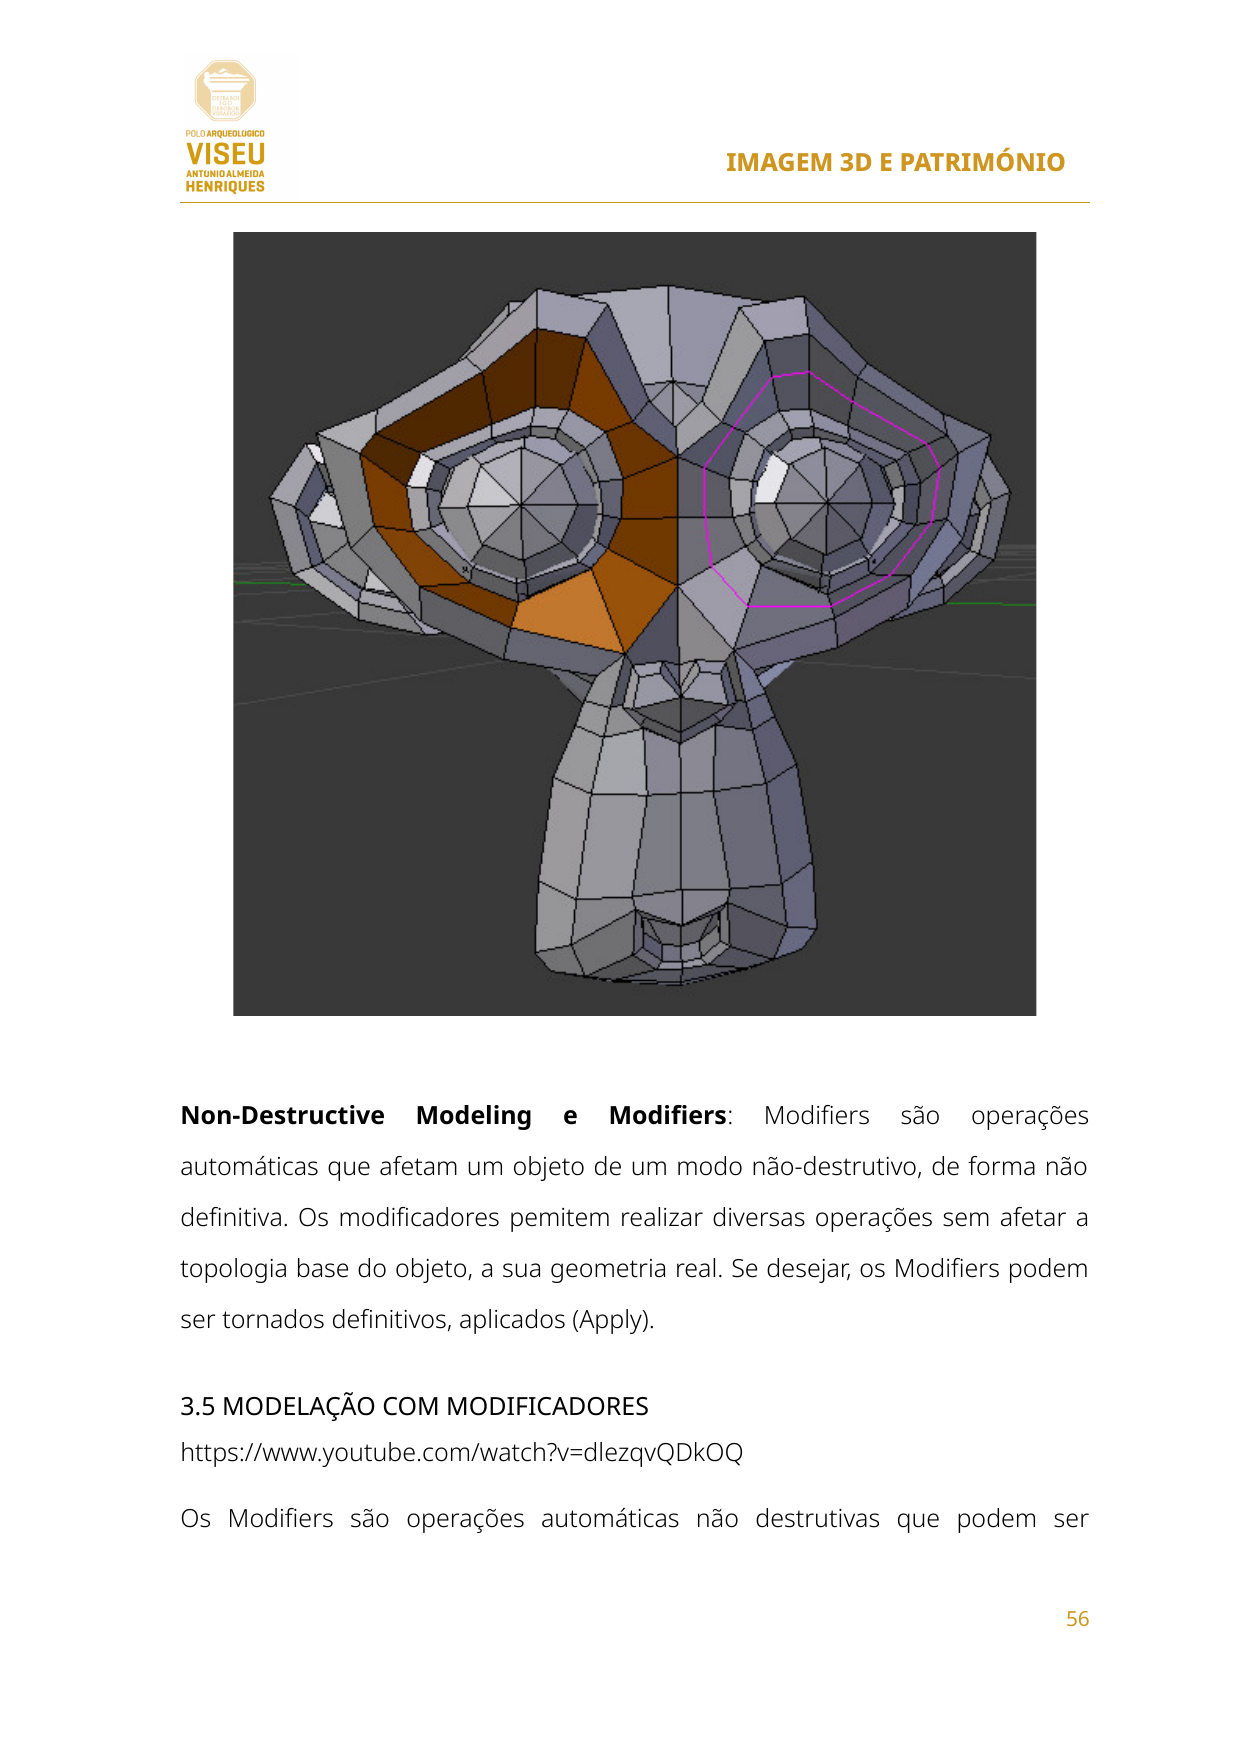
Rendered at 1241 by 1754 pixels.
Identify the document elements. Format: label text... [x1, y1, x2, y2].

picture [233, 232, 1037, 1016]
picture [183, 52, 299, 201]
text Non-Destructive Modeling e Modifiers: Modifiers são operações automáticas que afetam um objeto de um modo não-destrutivo, de forma não definitiva. Os modificadores pemitem realizar diversas operações sem afetar a topologia base do objeto, a sua geometria real. Se desejar, os Modifiers podem ser tornados definitivos, aplicados (Apply). [180, 1098, 1090, 1336]
text https://www.youtube.com/watch?v=dlezqvQDkOQ [180, 1435, 1090, 1469]
text Os Modifiers são operações automáticas não destrutivas que podem ser [180, 1501, 1090, 1535]
subtitle 3.5 Modelação com modificadores [180, 1388, 1090, 1422]
